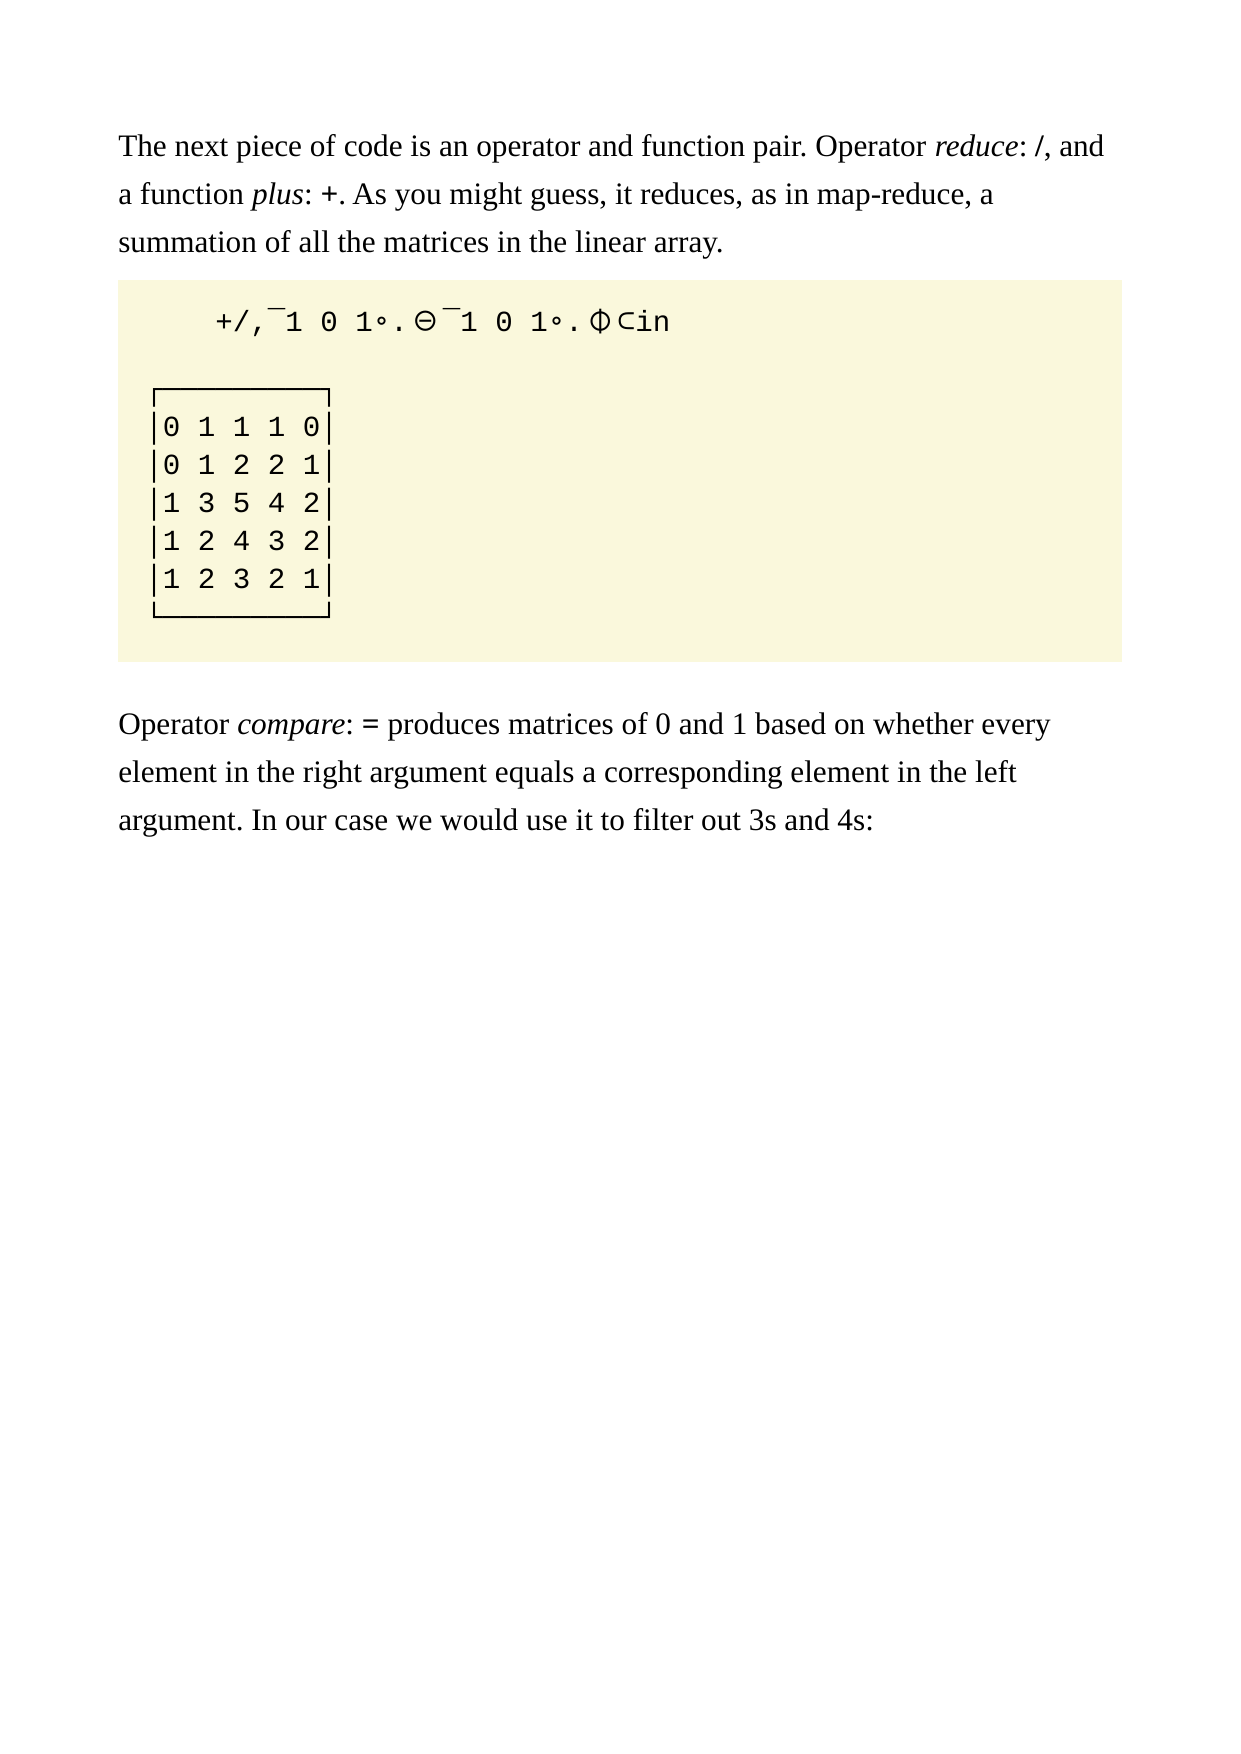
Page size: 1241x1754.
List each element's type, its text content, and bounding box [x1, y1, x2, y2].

text │0 1 1 1 0│ [118, 386, 1122, 423]
text │1 2 4 3 2│ [118, 499, 1122, 537]
text +/,¯1 0 1∘.⊖¯1 0 1∘.⌽⊂in [118, 280, 1122, 340]
text │0 1 2 2 1│ [118, 423, 1122, 461]
text │1 2 3 2 1│ [118, 537, 1122, 575]
text The next piece of code is an operator and function pair. Operator reduce: /, and a function plus: +. As you might guess, it reduces, as in map-reduce, a summation of all the matrices in the linear array. [118, 118, 1122, 262]
text └─────────┘ [118, 575, 1122, 662]
text │1 3 5 4 2│ [118, 461, 1122, 499]
text ┌─────────┐ [118, 348, 1122, 386]
text Operator compare: = produces matrices of 0 and 1 based on whether every element in the right argument equals a corresponding element in the left argument. In our case we would use it to filter out 3s and 4s: [118, 696, 1122, 841]
